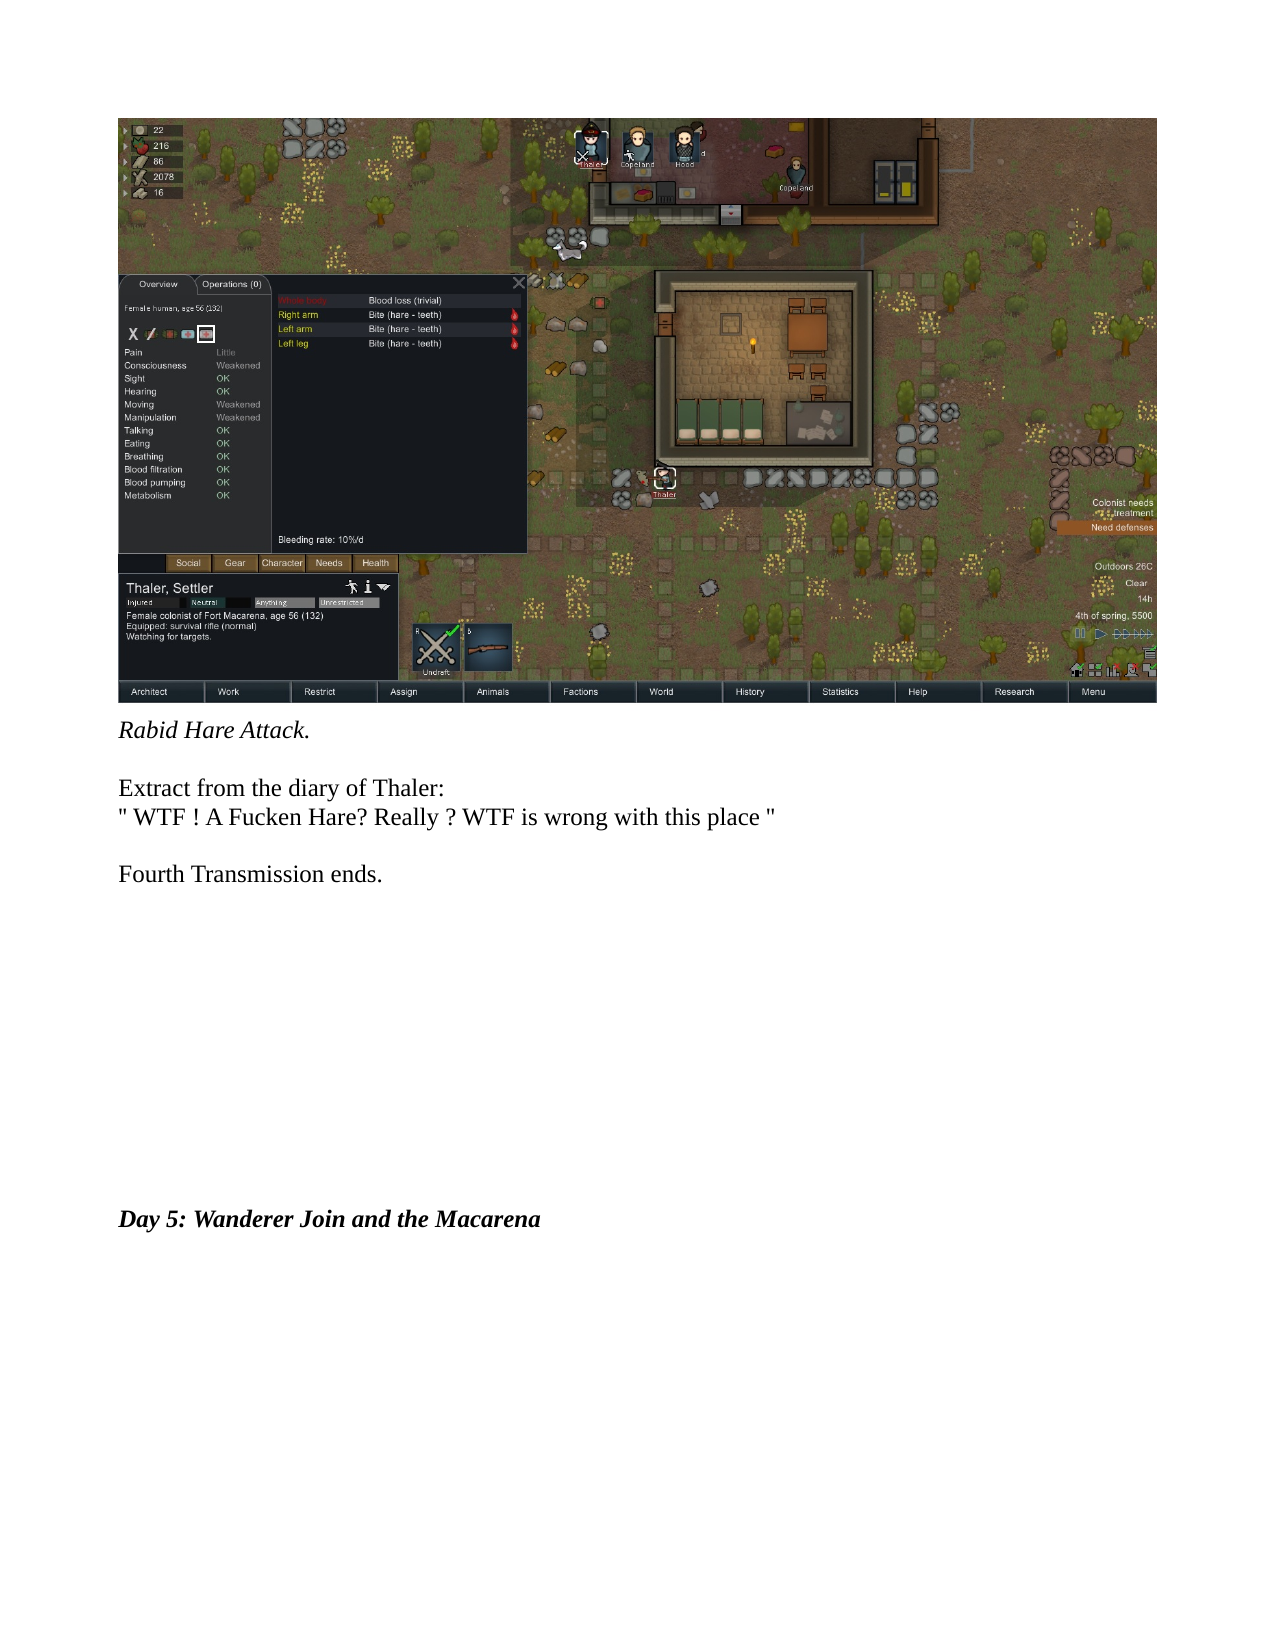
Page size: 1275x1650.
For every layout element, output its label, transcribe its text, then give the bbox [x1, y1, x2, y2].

text '' WTF ! A Fucken Hare? Really ? WTF is wrong with this place '' [118, 802, 1157, 830]
text Rabid Hare Attack. [118, 716, 1157, 744]
text Fourth Transmission ends. [118, 859, 1157, 888]
text Extract from the diary of Thaler: [118, 773, 1157, 802]
picture [118, 118, 1157, 716]
text Day 5: Wanderer Join and the Macarena [118, 1204, 1157, 1233]
